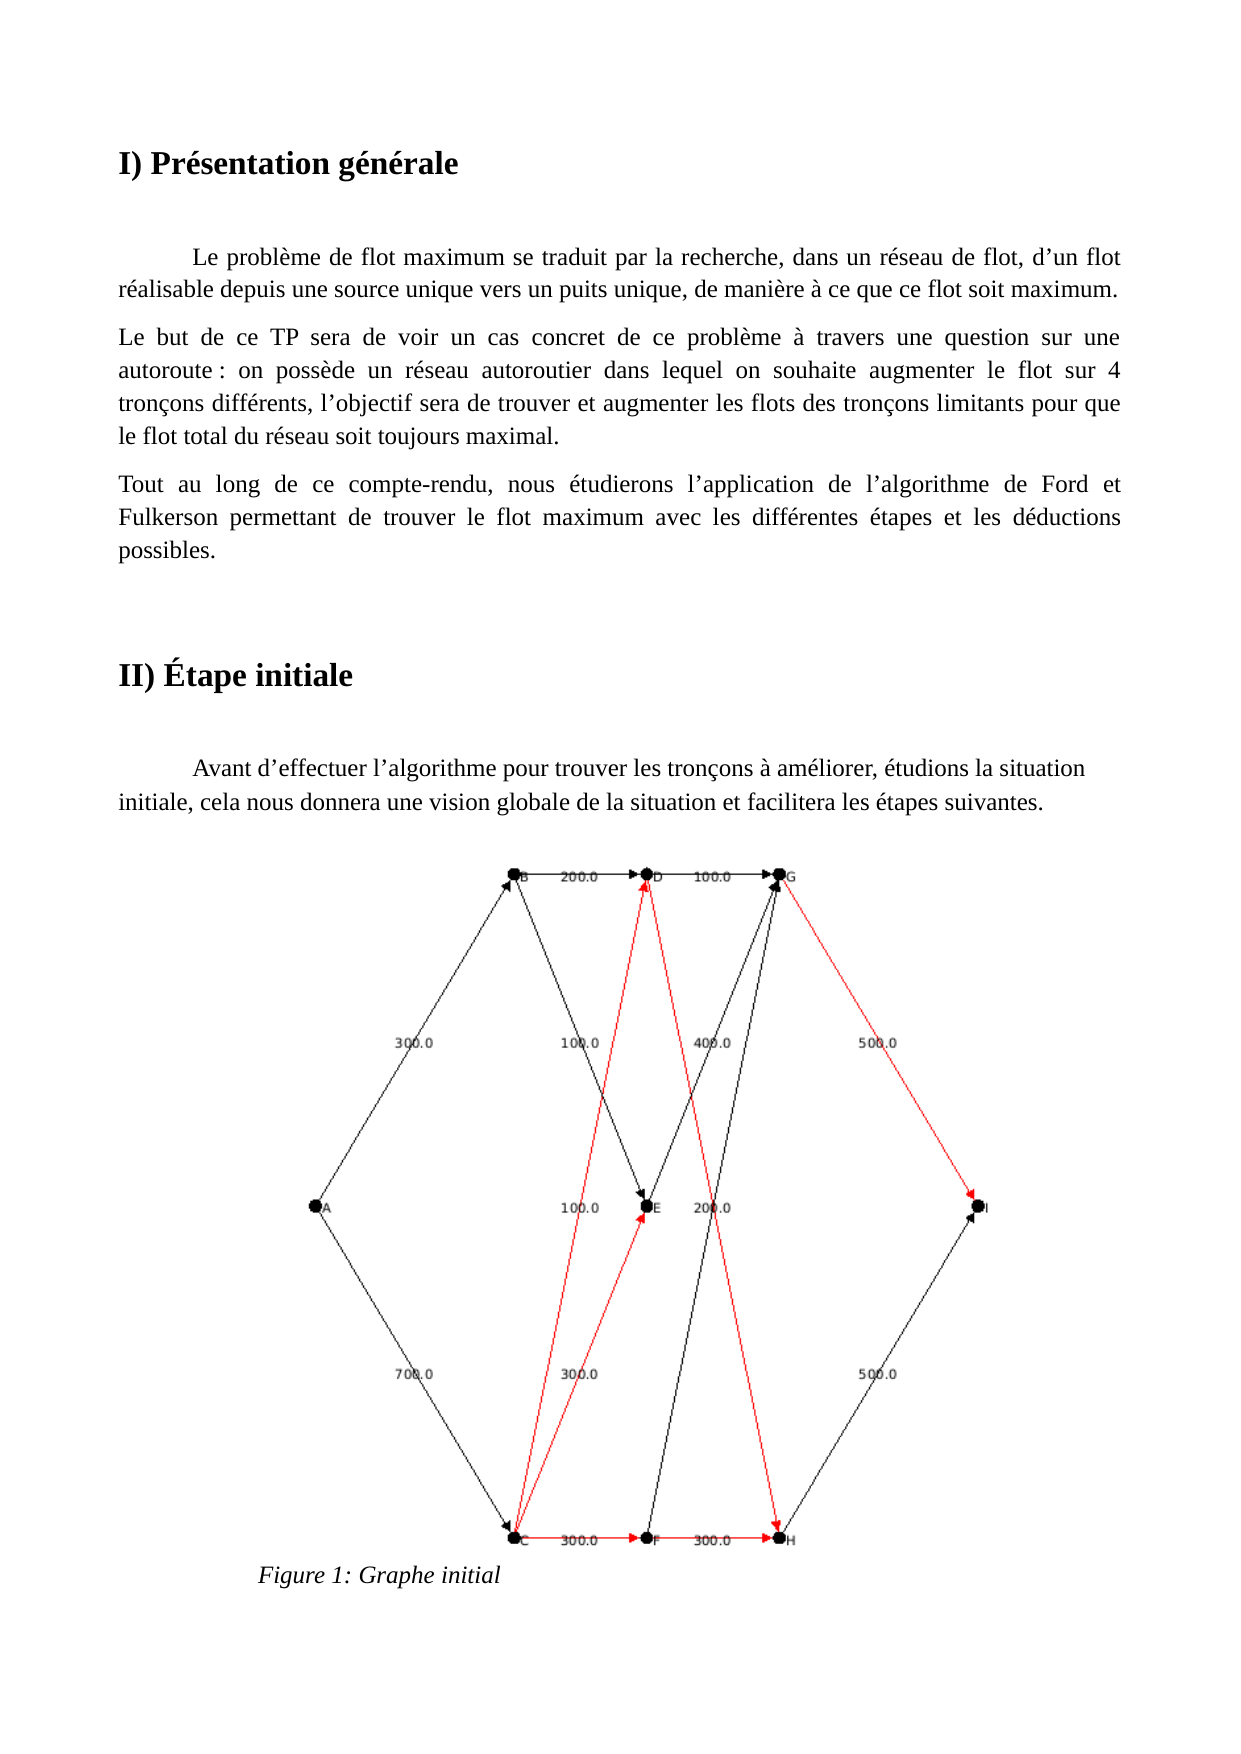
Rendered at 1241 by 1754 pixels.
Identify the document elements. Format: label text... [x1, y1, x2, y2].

text Le but de ce TP sera de voir un cas concret de ce problème à travers une question sur une autoroute : on possède un réseau autoroutier dans lequel on souhaite augmenter le flot sur 4 tronçons différents, l’objectif sera de trouver et augmenter les flots des tronçons limitants pour que le flot total du réseau soit toujours maximal. [118, 322, 1122, 450]
text Avant d’effectuer l’algorithme pour trouver les tronçons à améliorer, étudions la situation initiale, cela nous donnera une vision globale de la situation et facilitera les étapes suivantes. [118, 753, 1122, 815]
subtitle I) Présentation générale [118, 143, 1122, 181]
subtitle II) Étape initiale [118, 655, 1122, 693]
text Figure 1: Graphe initial [258, 1561, 1026, 1589]
picture [257, 851, 1026, 1561]
text Le problème de flot maximum se traduit par la recherche, dans un réseau de flot, d’un flot réalisable depuis une source unique vers un puits unique, de manière à ce que ce flot soit maximum. [118, 242, 1122, 303]
text Tout au long de ce compte-rendu, nous étudierons l’application de l’algorithme de Ford et Fulkerson permettant de trouver le flot maximum avec les différentes étapes et les déductions possibles. [118, 469, 1122, 564]
